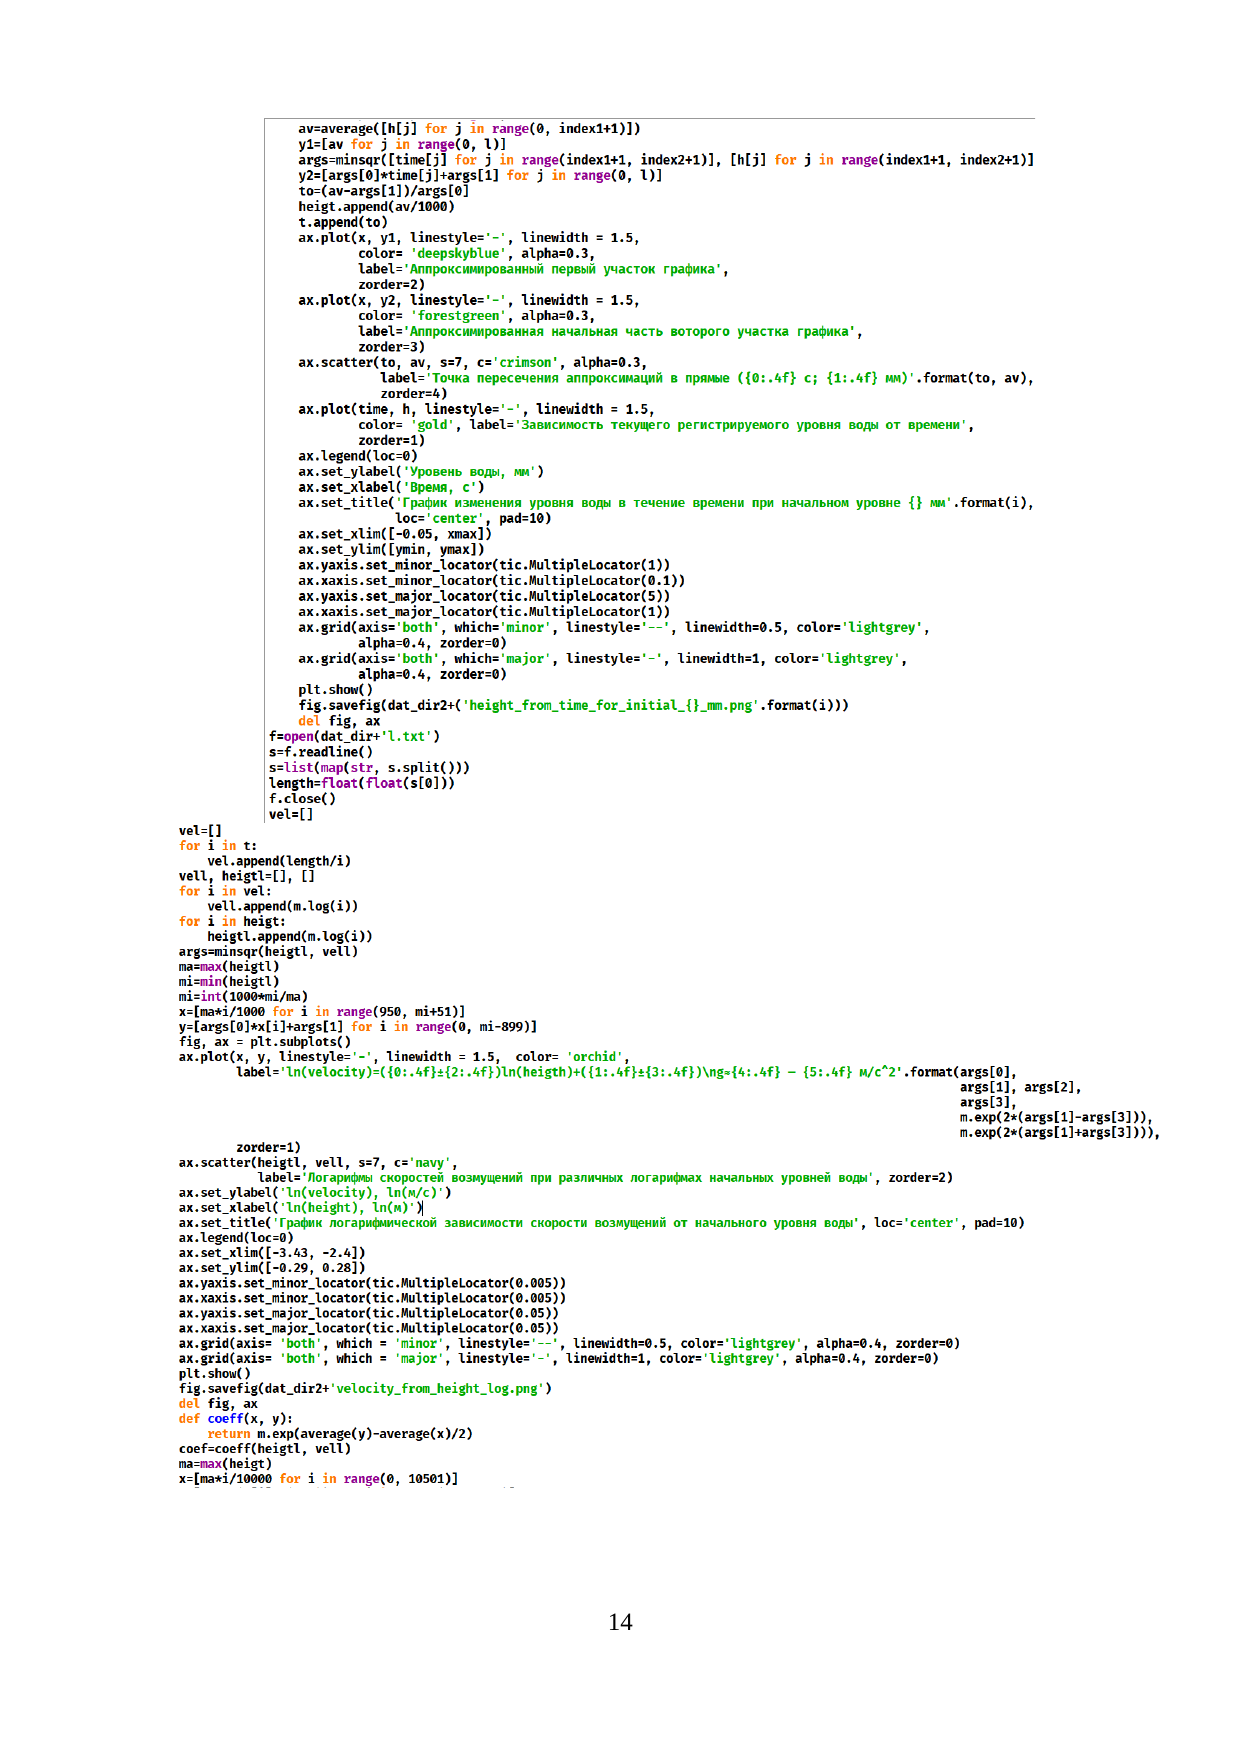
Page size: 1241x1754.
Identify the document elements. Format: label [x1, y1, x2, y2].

picture [177, 118, 1161, 1488]
